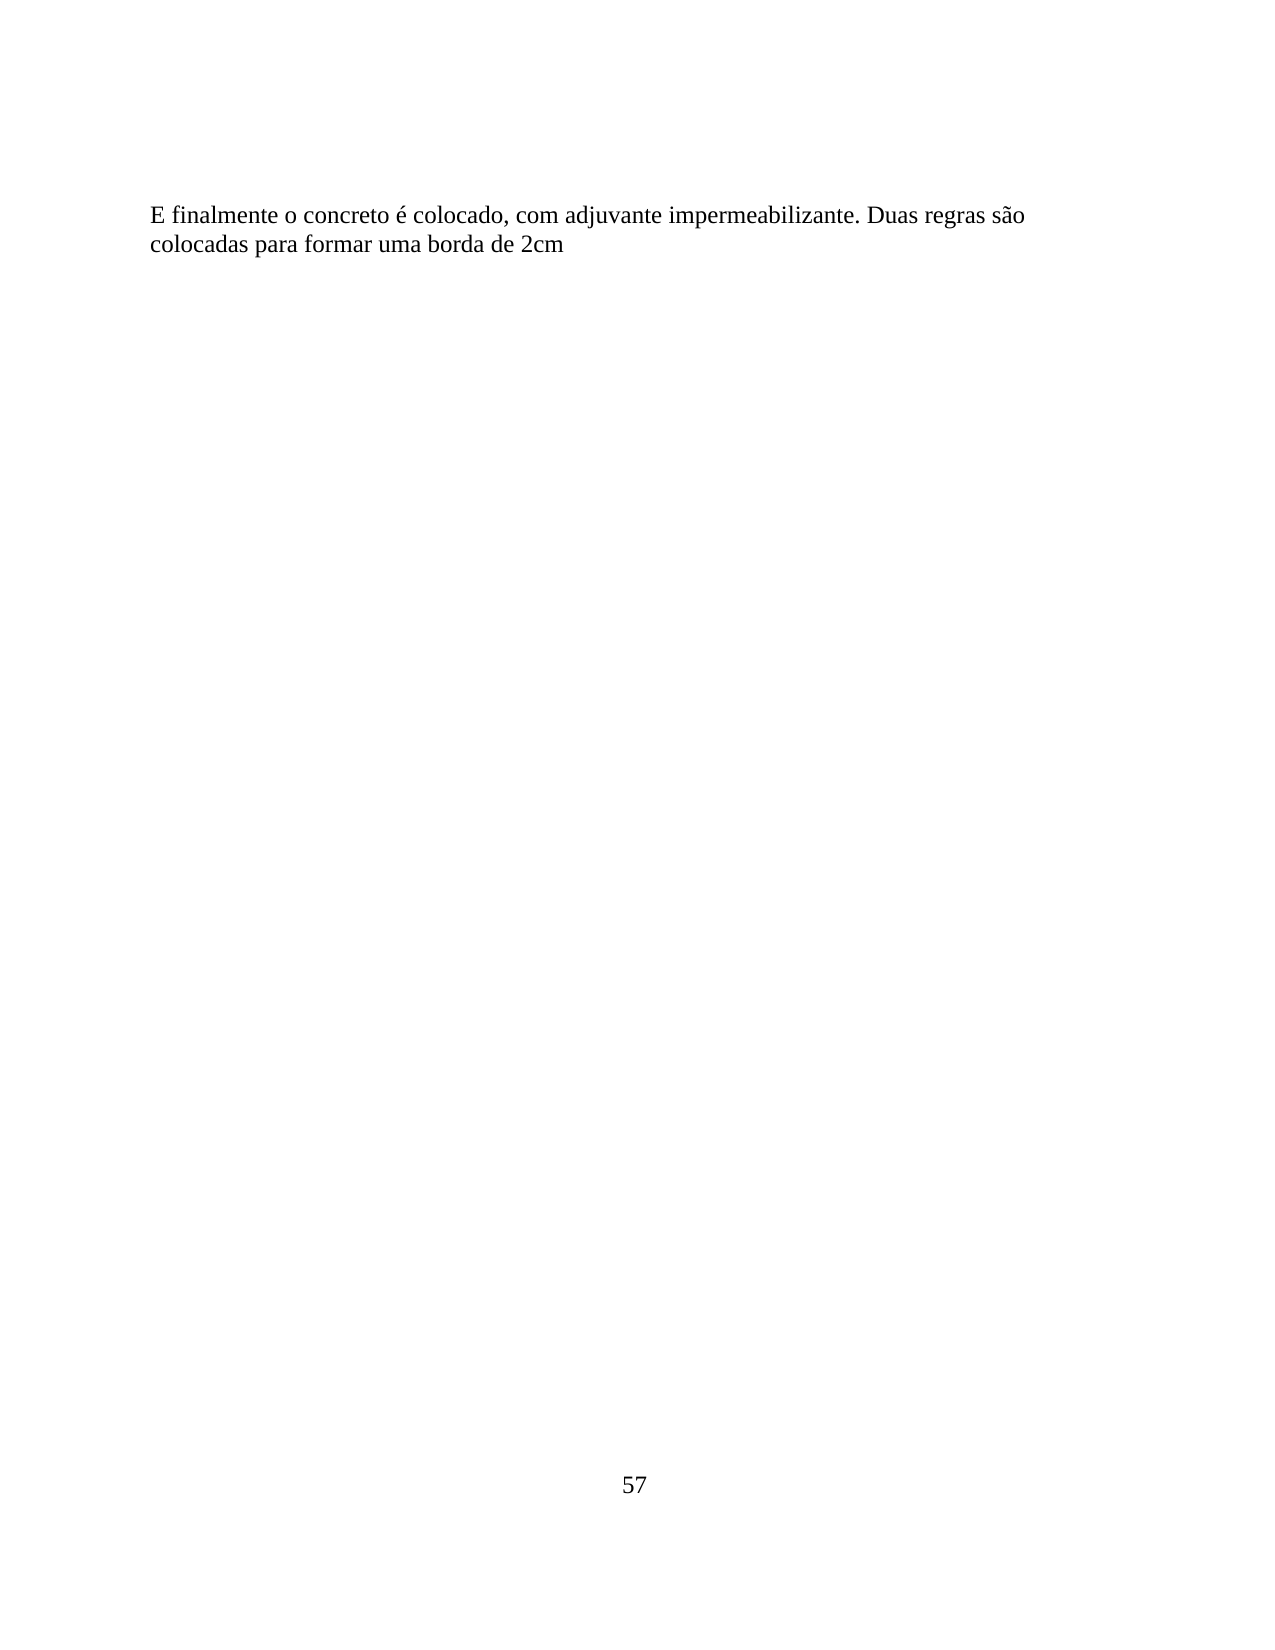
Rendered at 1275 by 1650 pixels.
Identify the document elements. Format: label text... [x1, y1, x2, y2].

text E finalmente o concreto é colocado, com adjuvante impermeabilizante. Duas regras são colocadas para formar uma borda de 2cm [150, 200, 1125, 258]
